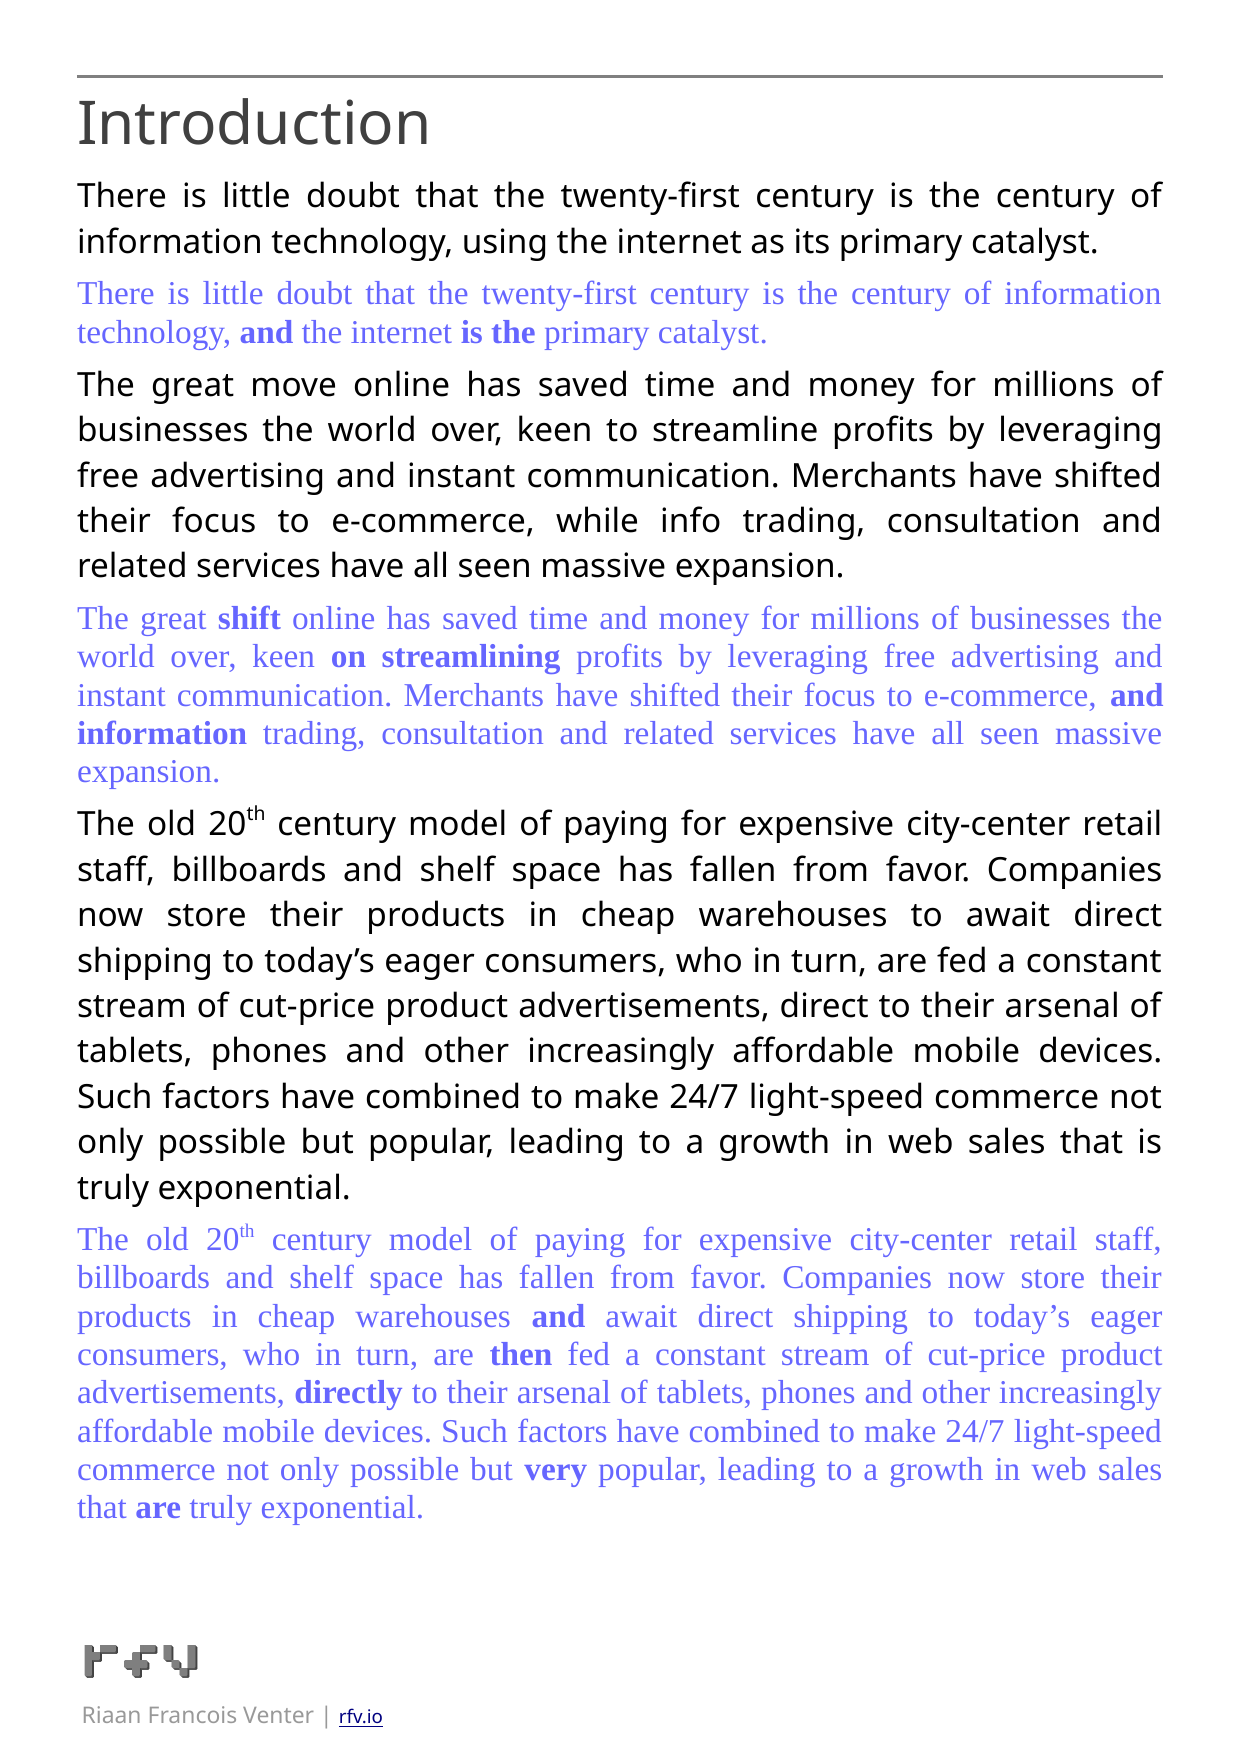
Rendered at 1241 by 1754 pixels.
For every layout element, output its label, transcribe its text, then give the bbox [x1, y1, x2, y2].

picture [84, 1645, 203, 1684]
text The old 20th century model of paying for expensive city-center retail staff, billboards and shelf space has fallen from favor. Companies now store their products in cheap warehouses to await direct shipping to today’s eager consumers, who in turn, are fed a constant stream of cut-price product advertisements, direct to their arsenal of tablets, phones and other increasingly affordable mobile devices. Such factors have combined to make 24/7 light-speed commerce not only possible but popular, leading to a growth in web sales that is truly exponential. [77, 800, 1163, 1209]
text There is little doubt that the twenty-first century is the century of information technology, using the internet as its primary catalyst. [77, 172, 1163, 263]
text The old 20th century model of paying for expensive city-center retail staff, billboards and shelf space has fallen from favor. Companies now store their products in cheap warehouses and await direct shipping to today’s eager consumers, who in turn, are then fed a constant stream of cut-price product advertisements, directly to their arsenal of tablets, phones and other increasingly affordable mobile devices. Such factors have combined to make 24/7 light-speed commerce not only possible but very popular, leading to a growth in web sales that are truly exponential. [77, 1219, 1163, 1526]
text The great shift online has saved time and money for millions of businesses the world over, keen on streamlining profits by leveraging free advertising and instant communication. Merchants have shifted their focus to e-commerce, and information trading, consultation and related services have all seen massive expansion. [77, 598, 1163, 790]
text There is little doubt that the twenty-first century is the century of information technology, and the internet is the primary catalyst. [77, 273, 1163, 350]
subtitle Introduction [77, 78, 1163, 162]
text The great move online has saved time and money for millions of businesses the world over, keen to streamline profits by leveraging free advertising and instant communication. Merchants have shifted their focus to e-commerce, while info trading, consultation and related services have all seen massive expansion. [77, 361, 1163, 588]
